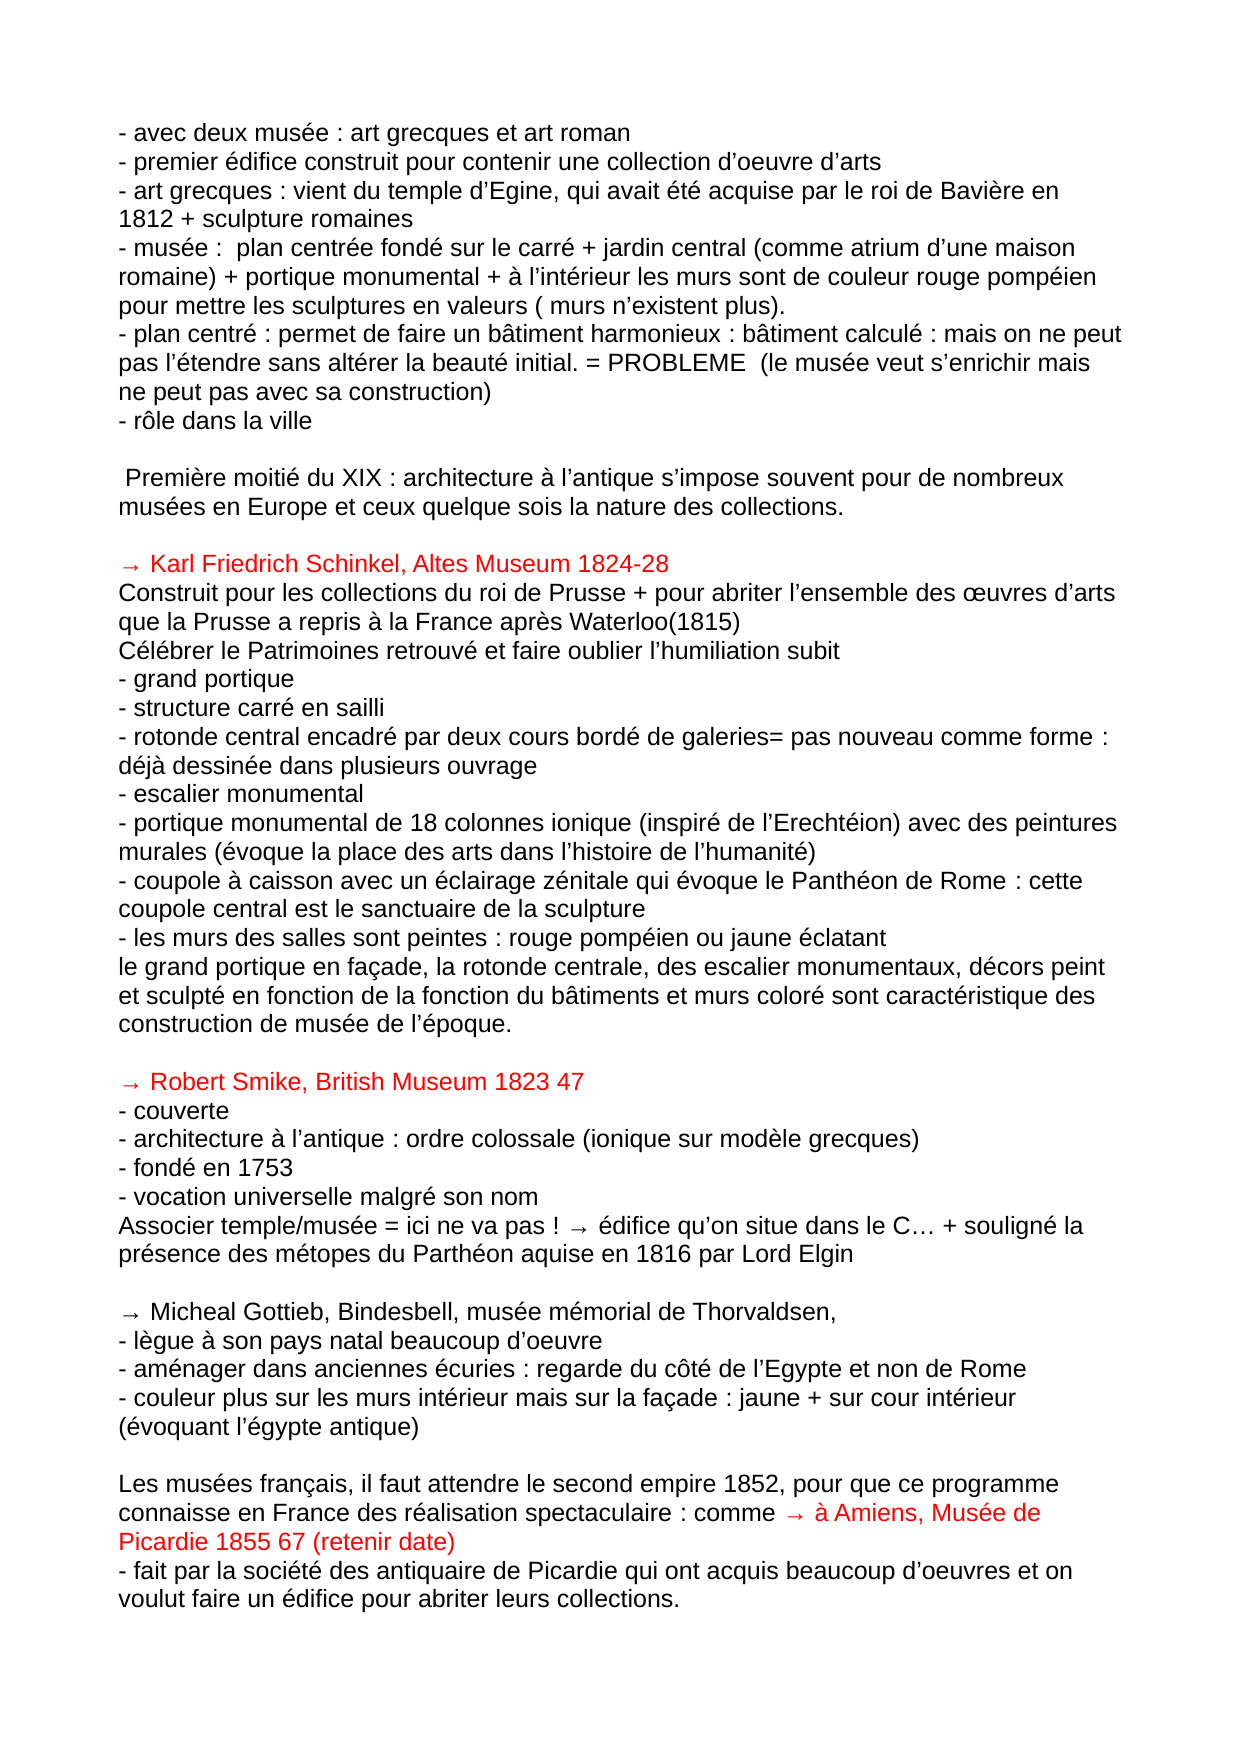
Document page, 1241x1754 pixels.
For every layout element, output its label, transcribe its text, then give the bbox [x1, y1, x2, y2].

text - portique monumental de 18 colonnes ionique (inspiré de l’Erechtéion) avec des peintures murales (évoque la place des arts dans l’histoire de l’humanité) [118, 808, 1122, 866]
text - lègue à son pays natal beaucoup d’oeuvre [118, 1326, 1122, 1354]
text - fait par la société des antiquaire de Picardie qui ont acquis beaucoup d’oeuvres et on voulut faire un édifice pour abriter leurs collections. [118, 1556, 1122, 1613]
text - coupole à caisson avec un éclairage zénitale qui évoque le Panthéon de Rome : cette coupole central est le sanctuaire de la sculpture [118, 866, 1122, 923]
text Célébrer le Patrimoines retrouvé et faire oublier l’humiliation subit [118, 636, 1122, 664]
text - aménager dans anciennes écuries : regarde du côté de l’Egypte et non de Rome [118, 1354, 1122, 1383]
text - grand portique [118, 664, 1122, 693]
text - vocation universelle malgré son nom [118, 1182, 1122, 1211]
text → Karl Friedrich Schinkel, Altes Museum 1824-28 [118, 549, 1122, 578]
text - rôle dans la ville [118, 406, 1122, 434]
text → Robert Smike, British Museum 1823 47 [118, 1067, 1122, 1096]
text - avec deux musée : art grecques et art roman [118, 118, 1122, 147]
text - rotonde central encadré par deux cours bordé de galeries= pas nouveau comme forme : déjà dessinée dans plusieurs ouvrage [118, 722, 1122, 779]
text - premier édifice construit pour contenir une collection d’oeuvre d’arts [118, 147, 1122, 176]
text le grand portique en façade, la rotonde centrale, des escalier monumentaux, décors peint et sculpté en fonction de la fonction du bâtiments et murs coloré sont caractéristique des construction de musée de l’époque. [118, 952, 1122, 1038]
text → Micheal Gottieb, Bindesbell, musée mémorial de Thorvaldsen, [118, 1297, 1122, 1326]
text Les musées français, il faut attendre le second empire 1852, pour que ce programme connaisse en France des réalisation spectaculaire : comme → à Amiens, Musée de Picardie 1855 67 (retenir date) [118, 1469, 1122, 1556]
text - fondé en 1753 [118, 1153, 1122, 1182]
text - couleur plus sur les murs intérieur mais sur la façade : jaune + sur cour intérieur (évoquant l’égypte antique) [118, 1383, 1122, 1441]
text - musée : plan centrée fondé sur le carré + jardin central (comme atrium d’une maison romaine) + portique monumental + à l’intérieur les murs sont de couleur rouge pompéien pour mettre les sculptures en valeurs ( murs n’existent plus). [118, 233, 1122, 319]
text - architecture à l’antique : ordre colossale (ionique sur modèle grecques) [118, 1124, 1122, 1153]
text - plan centré : permet de faire un bâtiment harmonieux : bâtiment calculé : mais on ne peut pas l’étendre sans altérer la beauté initial. = PROBLEME (le musée veut s’enrichir mais ne peut pas avec sa construction) [118, 319, 1122, 406]
text - art grecques : vient du temple d’Egine, qui avait été acquise par le roi de Bavière en 1812 + sculpture romaines [118, 176, 1122, 233]
text Première moitié du XIX : architecture à l’antique s’impose souvent pour de nombreux musées en Europe et ceux quelque sois la nature des collections. [118, 463, 1122, 521]
text - couverte [118, 1096, 1122, 1124]
text Associer temple/musée = ici ne va pas ! → édifice qu’on situe dans le C… + souligné la présence des métopes du Parthéon aquise en 1816 par Lord Elgin [118, 1211, 1122, 1268]
text - escalier monumental [118, 779, 1122, 808]
text Construit pour les collections du roi de Prusse + pour abriter l’ensemble des œuvres d’arts que la Prusse a repris à la France après Waterloo(1815) [118, 578, 1122, 636]
text - structure carré en sailli [118, 693, 1122, 722]
text - les murs des salles sont peintes : rouge pompéien ou jaune éclatant [118, 923, 1122, 952]
